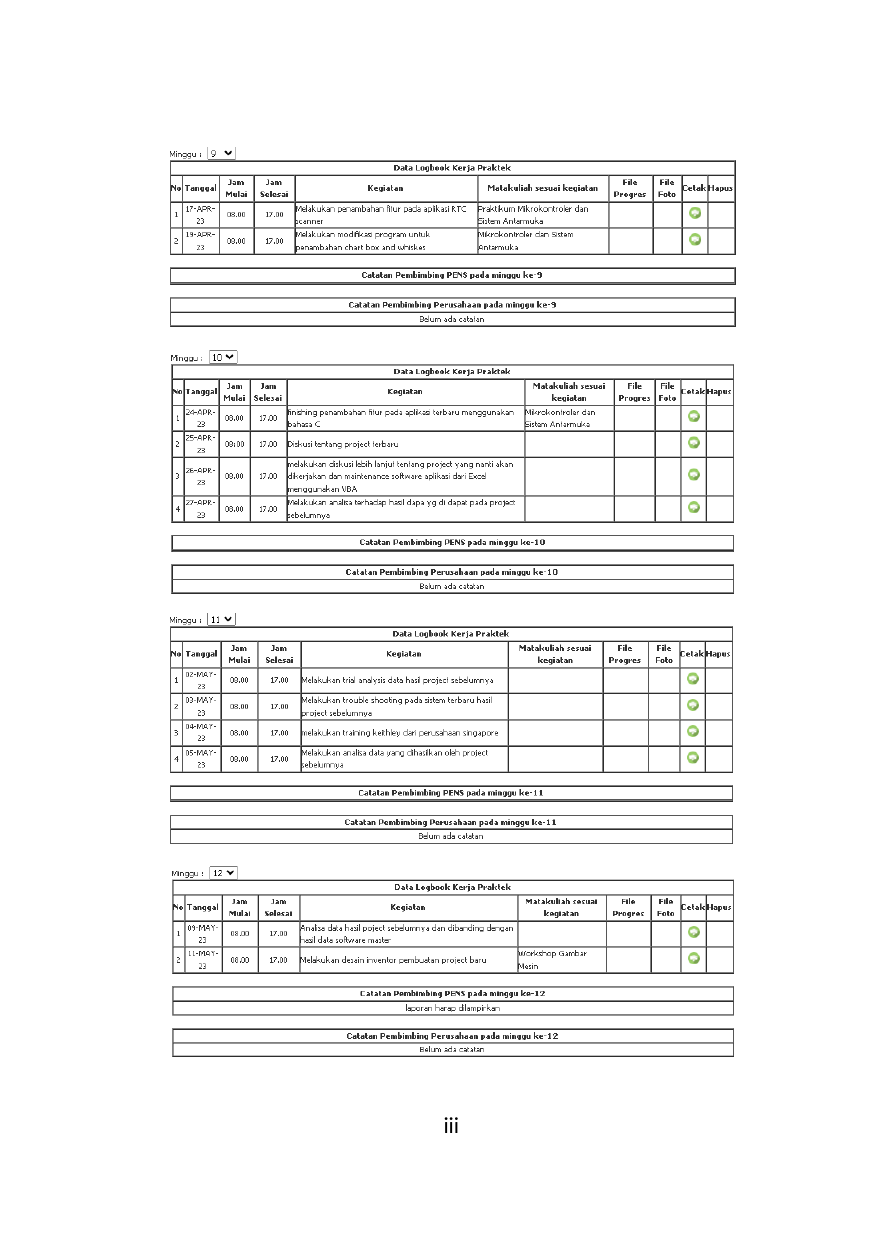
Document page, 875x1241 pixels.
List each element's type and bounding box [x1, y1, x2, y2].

picture [166, 147, 737, 332]
picture [166, 613, 737, 847]
picture [166, 350, 737, 595]
picture [166, 865, 737, 1060]
